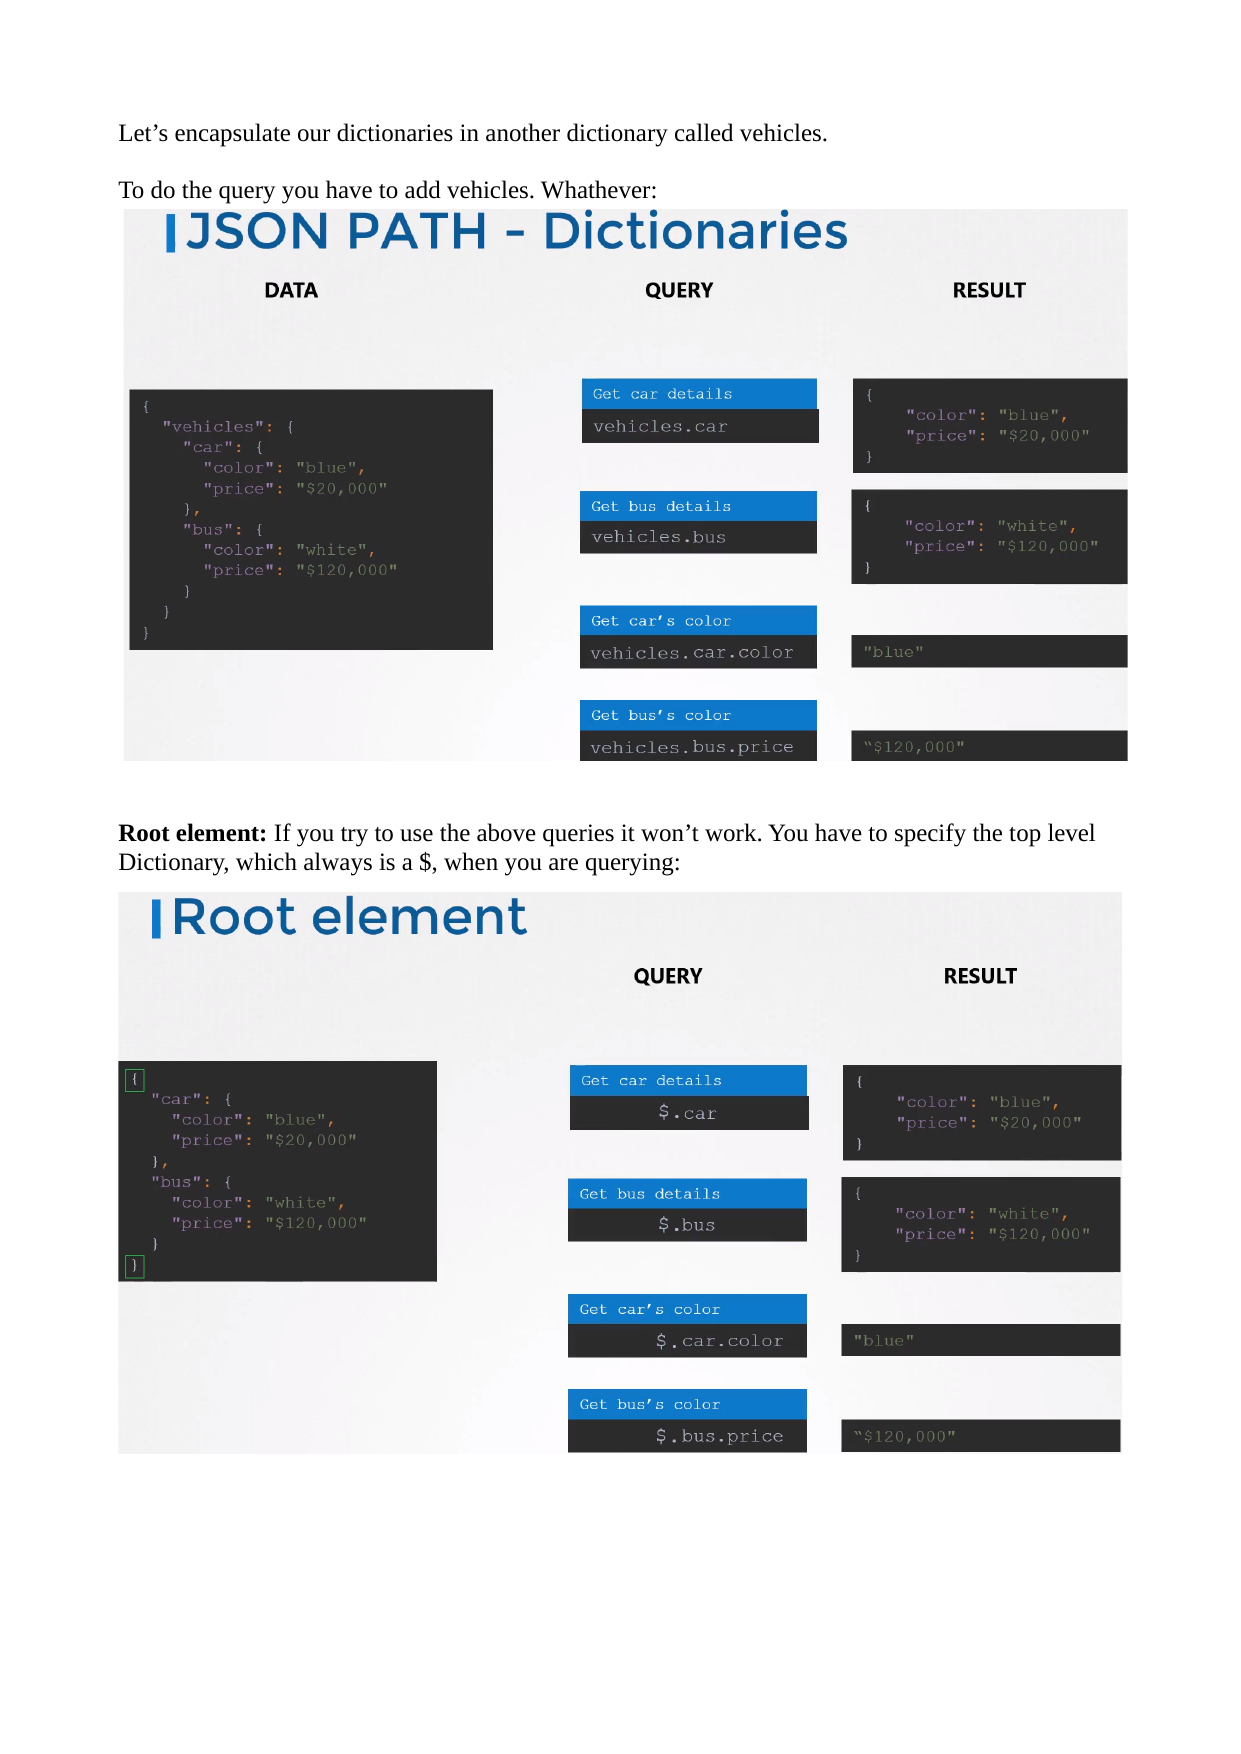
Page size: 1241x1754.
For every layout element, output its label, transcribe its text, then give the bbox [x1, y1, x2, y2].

picture [123, 209, 1128, 761]
picture [118, 892, 1123, 1454]
text To do the query you have to add vehicles. Whathever: [118, 176, 1122, 204]
text Root element: If you try to use the above queries it won’t work. You have to specify the top level Dictionary, which always is a $, when you are querying: [118, 818, 1122, 876]
text Let’s encapsulate our dictionaries in another dictionary called vehicles. [118, 118, 1122, 147]
